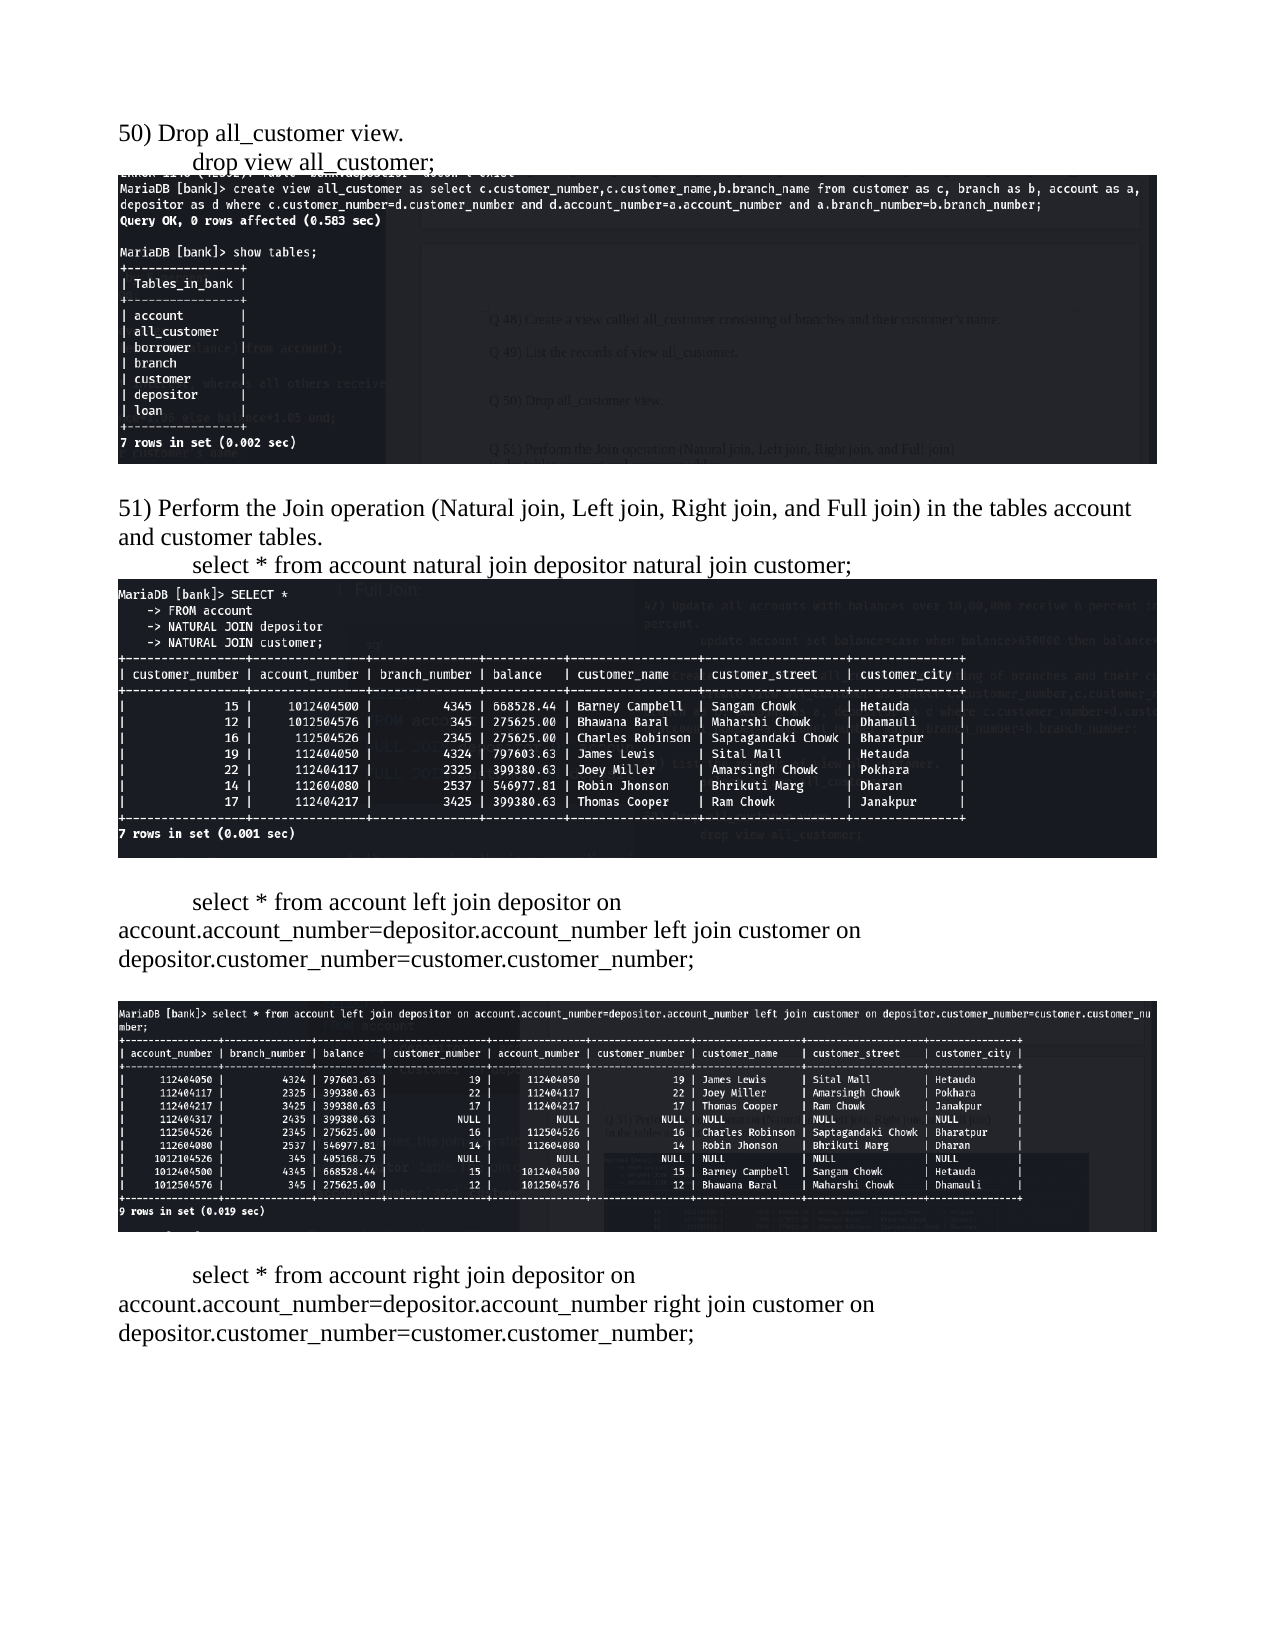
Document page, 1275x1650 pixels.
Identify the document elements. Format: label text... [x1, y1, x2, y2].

picture [118, 579, 1157, 858]
text select * from account natural join depositor natural join customer; [118, 550, 1157, 579]
text drop view all_customer; [118, 147, 1157, 175]
text 51) Perform the Join operation (Natural join, Left join, Right join, and Full join) in the tables account and customer tables. [118, 493, 1157, 550]
picture [118, 175, 1157, 464]
text select * from account left join depositor on account.account_number=depositor.account_number left join customer on depositor.customer_number=customer.customer_number; [118, 887, 1157, 973]
text select * from account right join depositor on account.account_number=depositor.account_number right join customer on depositor.customer_number=customer.customer_number; [118, 1261, 1157, 1347]
picture [118, 1001, 1157, 1232]
text 50) Drop all_customer view. [118, 118, 1157, 147]
